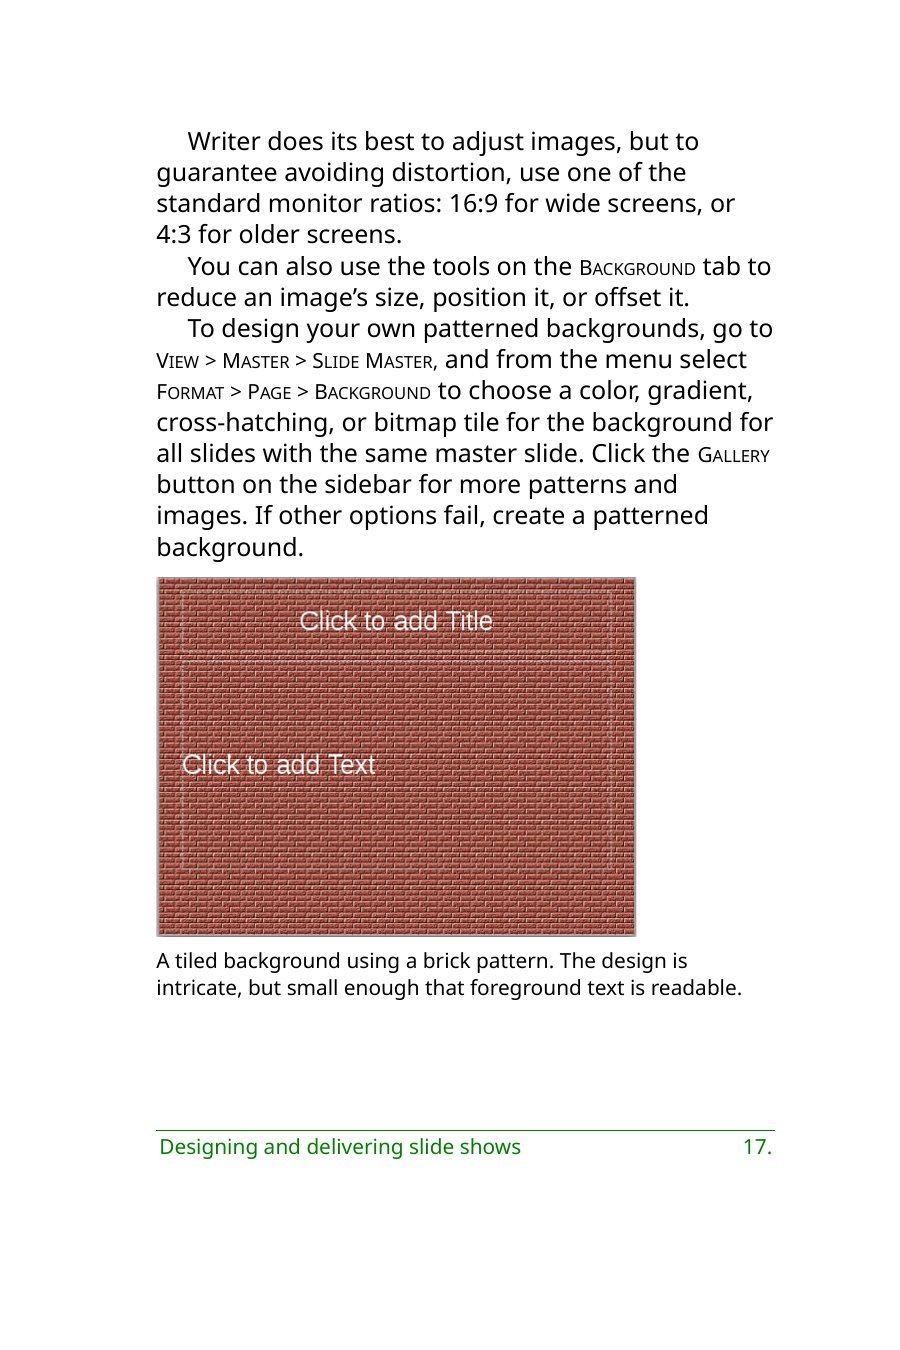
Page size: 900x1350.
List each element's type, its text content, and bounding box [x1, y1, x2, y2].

text Writer does its best to adjust images, but to guarantee avoiding distortion, use one of the standard monitor ratios: 16:9 for wide screens, or 4:3 for older screens. [156, 125, 775, 250]
table_header [156, 577, 775, 938]
text You can also use the tools on the Background tab to reduce an image’s size, position it, or offset it. [156, 250, 775, 312]
picture [156, 577, 637, 937]
table_cell A tiled background using a brick pattern. The design is intricate, but small enough that foreground text is readable. [156, 939, 775, 1001]
text To design your own patterned backgrounds, go to View > Master > Slide Master, and from the menu select Format > Page > Background to choose a color, gradient, cross-hatching, or bitmap tile for the background for all slides with the same master slide. Click the Gallery button on the sidebar for more patterns and images. If other options fail, create a patterned background. [156, 312, 775, 562]
